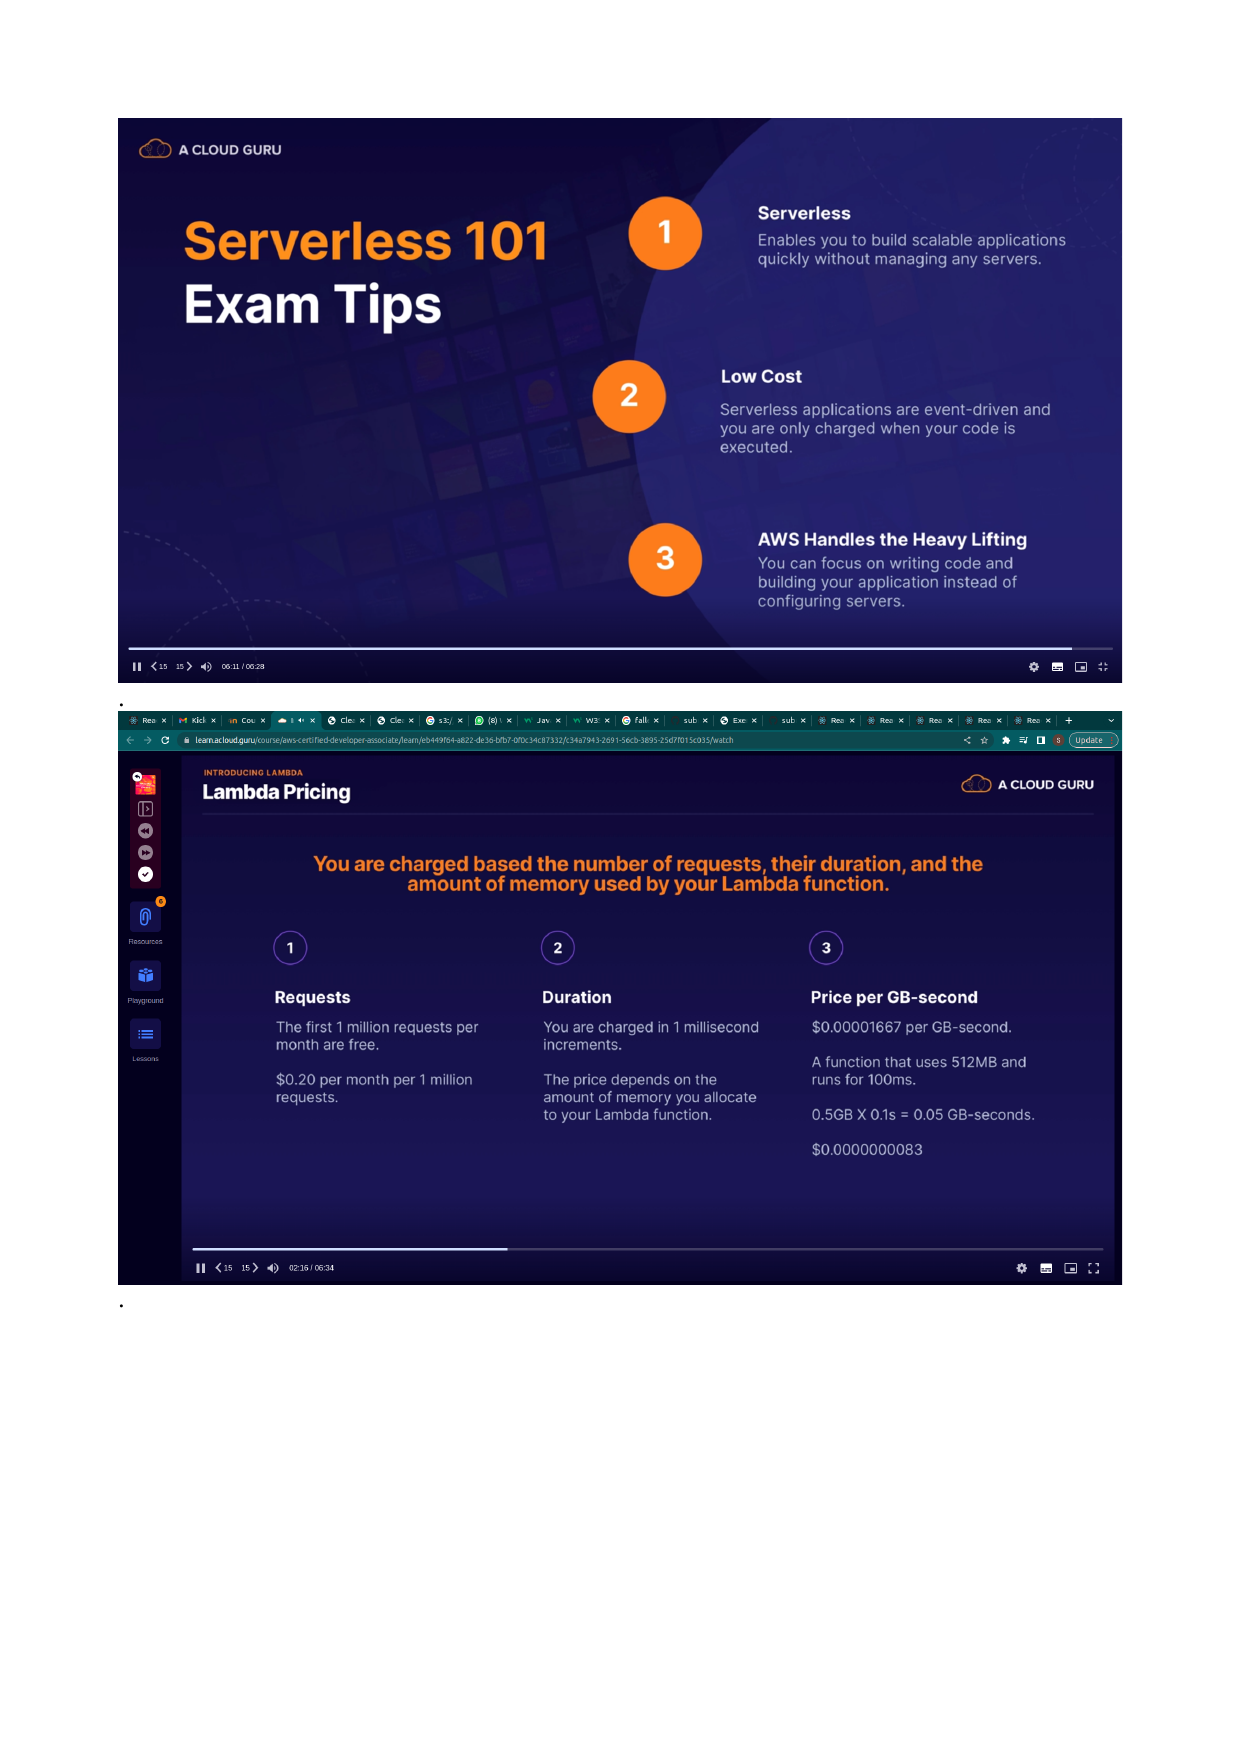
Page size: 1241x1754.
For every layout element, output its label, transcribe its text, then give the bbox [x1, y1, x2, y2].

picture [118, 118, 1123, 683]
text . [118, 1285, 1122, 1313]
text . [118, 683, 1122, 711]
picture [118, 711, 1123, 1285]
